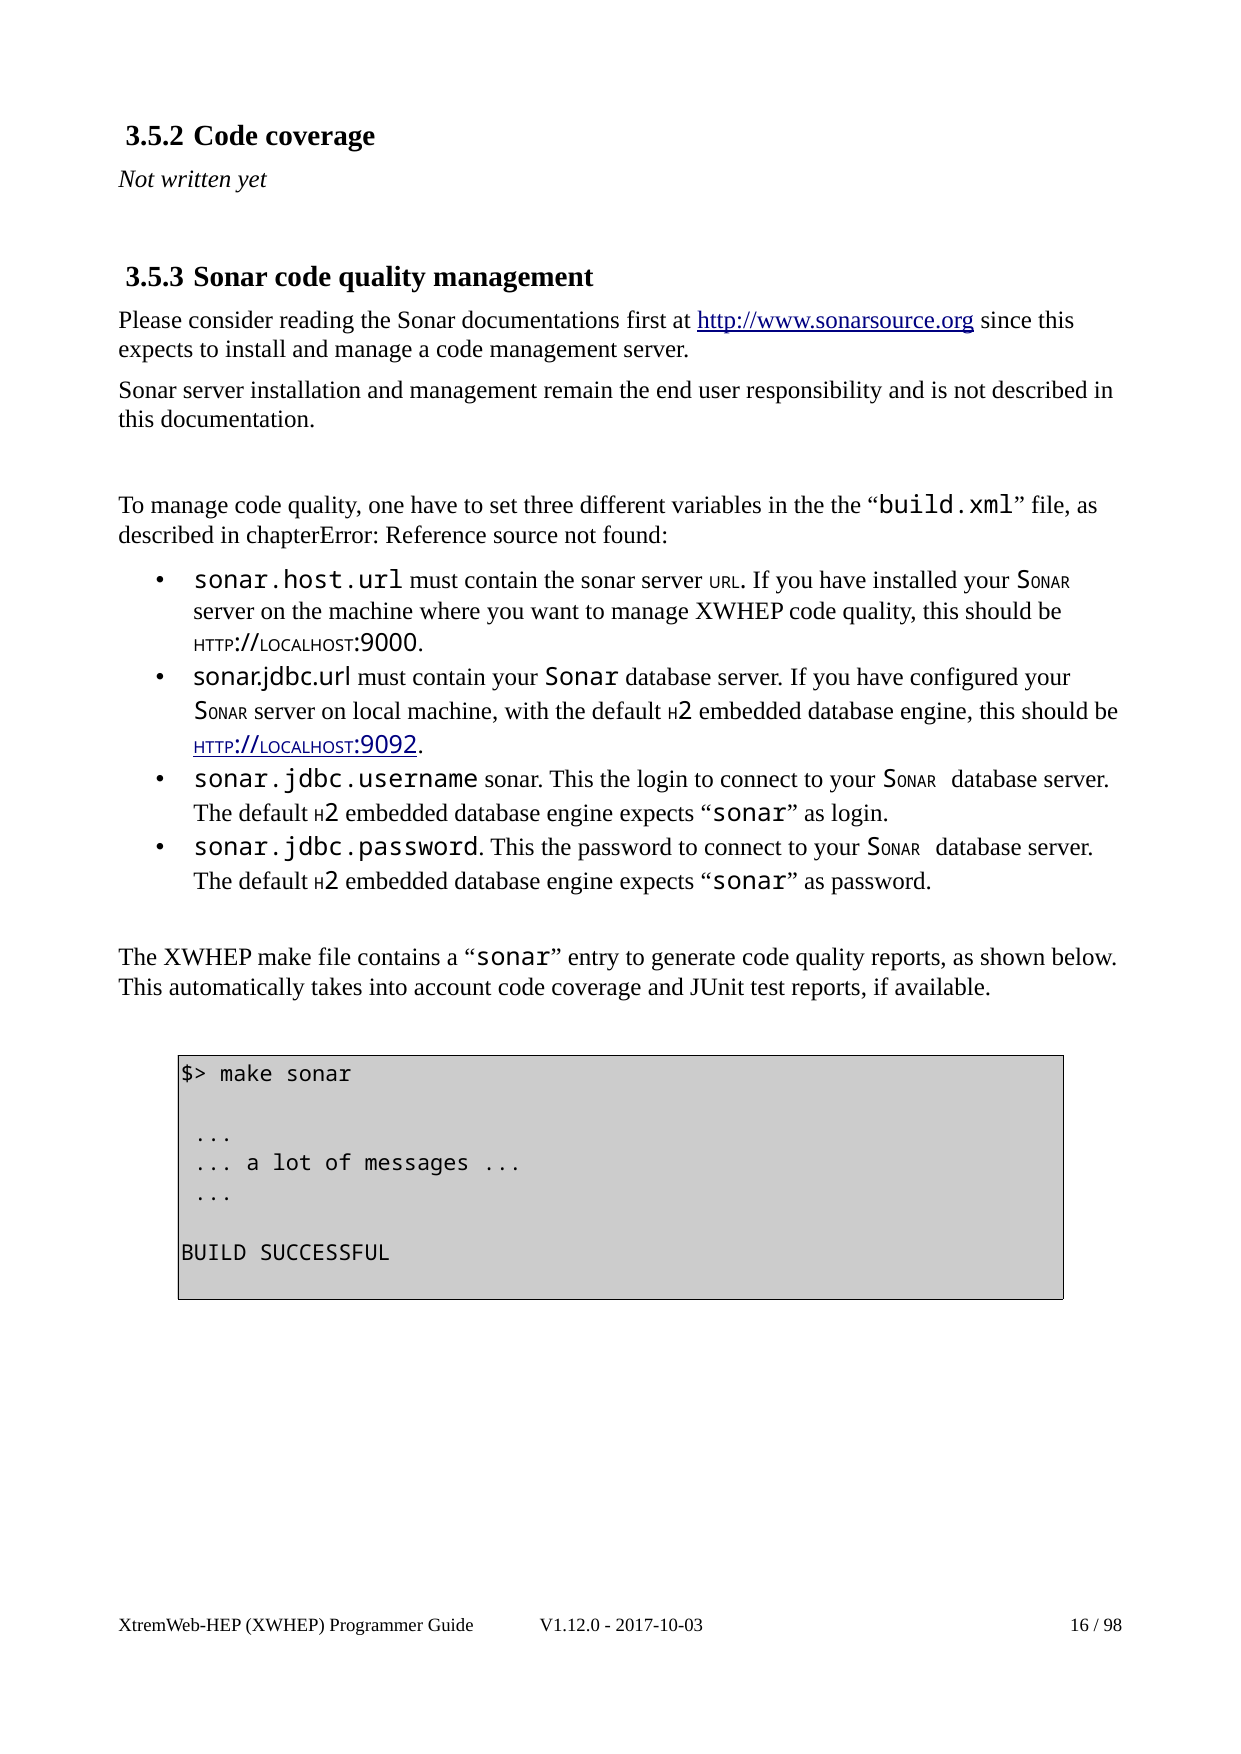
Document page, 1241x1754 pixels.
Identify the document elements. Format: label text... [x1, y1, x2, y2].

text To manage code quality, one have to set three different variables in the the “build.xml” file, as described in chapterErreur : source de la référence non trouvée: [118, 486, 1122, 549]
subtitle Code coverage [118, 118, 1122, 152]
text ... [179, 1174, 1063, 1204]
text Please consider reading the Sonar documentations first at http://www.sonarsource.org since this expects to install and manage a code management server. [118, 305, 1122, 363]
text ... a lot of messages ... [179, 1144, 1063, 1174]
text The XWHEP make file contains a “sonar” entry to generate code quality reports, as shown below. This automatically takes into account code coverage and JUnit test reports, if available. [118, 938, 1122, 1001]
list sonar.jdbc.url must contain your Sonar database server. If you have configured your Sonar server on local machine, with the default h2 embedded database engine, this should be http://localhost:9092. [156, 659, 1122, 761]
subtitle Sonar code quality management [118, 259, 1122, 293]
text ... [179, 1114, 1063, 1144]
text $> make sonar [179, 1056, 1063, 1085]
text Sonar server installation and management remain the end user responsibility and is not described in this documentation. [118, 375, 1122, 433]
text BUILD SUCCESSFUL [179, 1234, 1063, 1263]
list sonar.host.url must contain the sonar server url. If you have installed your Sonar server on the machine where you want to manage XWHEP code quality, this should be http://localhost:9000. [156, 562, 1122, 659]
list sonar.jdbc.password. This the password to connect to your Sonar database server. The default h2 embedded database engine expects “sonar” as password. [156, 829, 1122, 897]
text Not written yet [118, 164, 1122, 193]
list sonar.jdbc.username sonar. This the login to connect to your Sonar database server. The default h2 embedded database engine expects “sonar” as login. [156, 761, 1122, 829]
